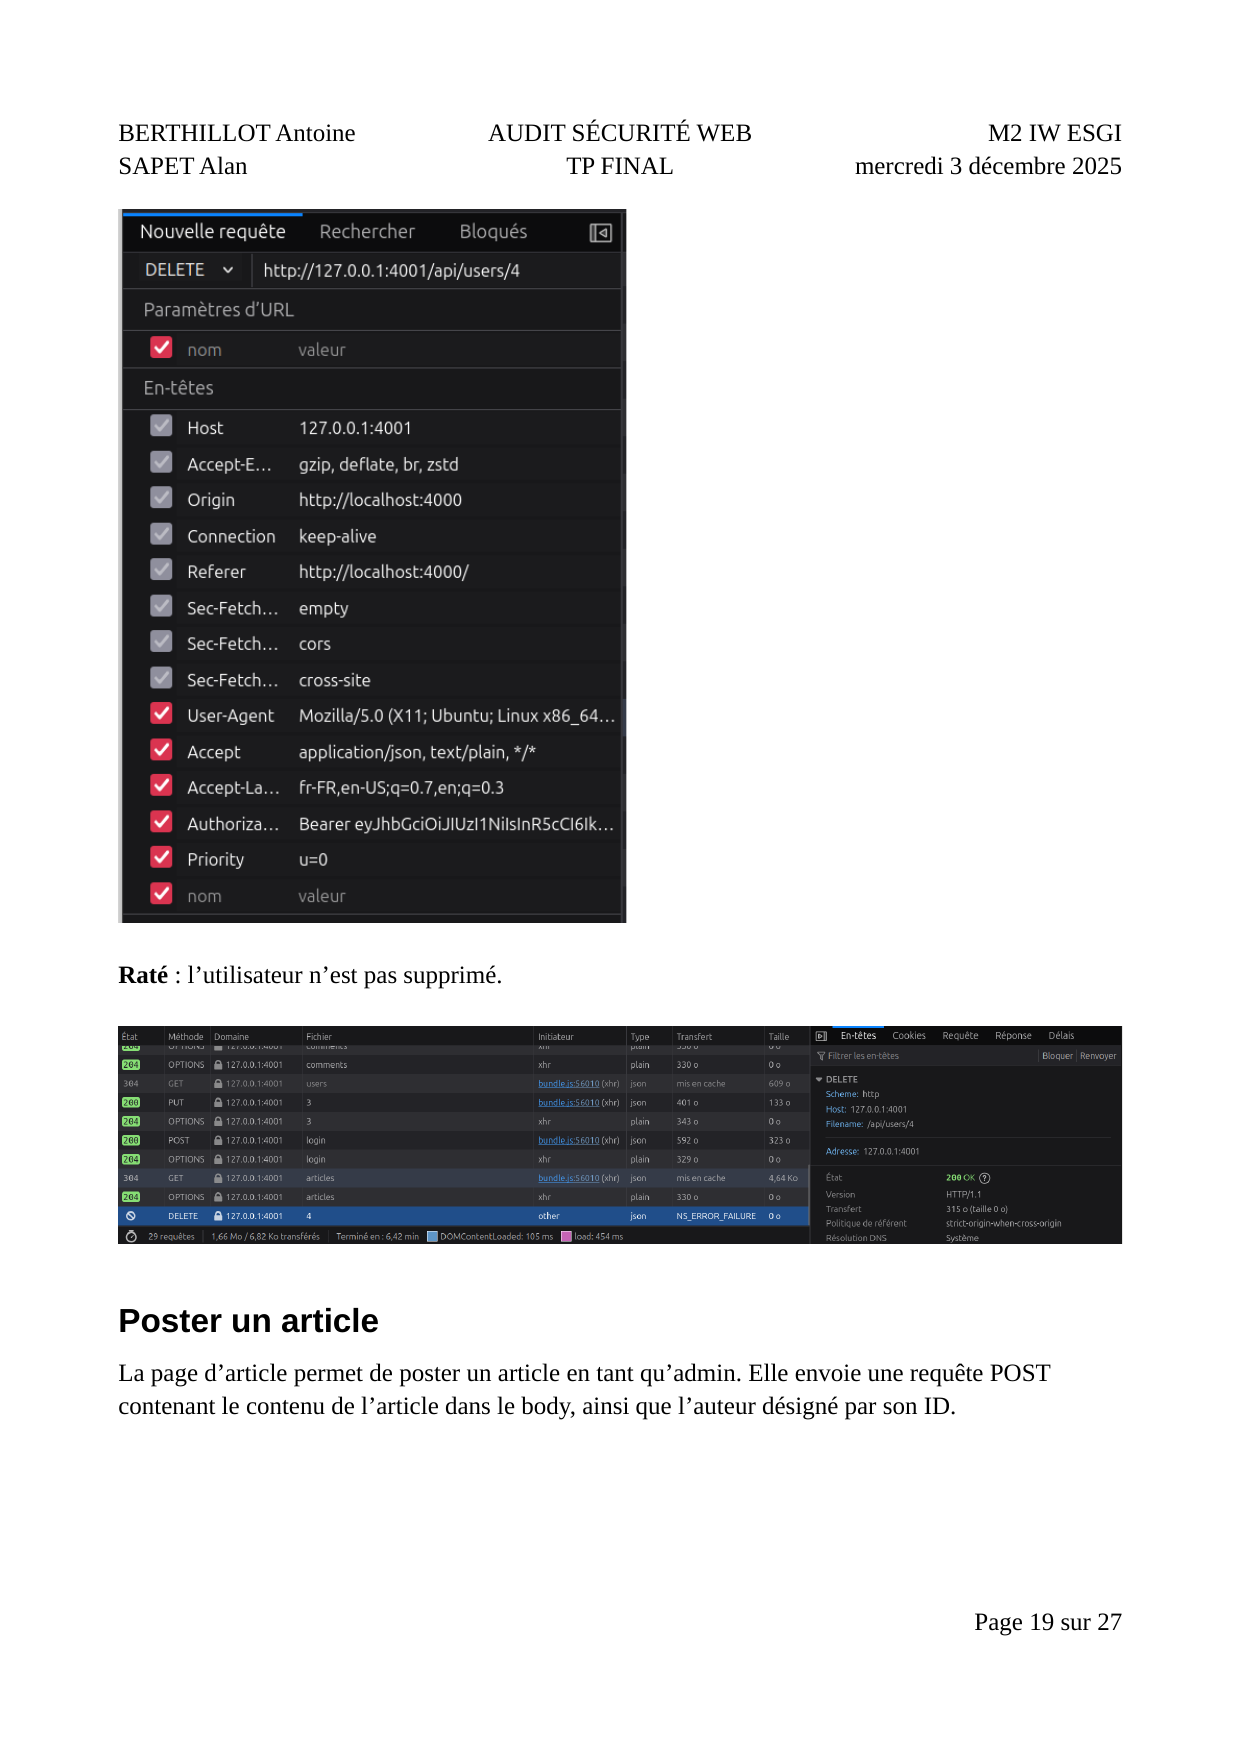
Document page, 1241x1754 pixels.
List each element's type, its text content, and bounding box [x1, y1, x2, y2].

picture [118, 1026, 1123, 1244]
picture [118, 209, 627, 923]
subtitle Poster un article [118, 1301, 1122, 1340]
text La page d’article permet de poster un article en tant qu’admin. Elle envoie une requête POST contenant le contenu de l’article dans le body, ainsi que l’auteur désigné par son ID. [118, 1358, 1122, 1420]
text Raté : l’utilisateur n’est pas supprimé. [118, 960, 1122, 989]
